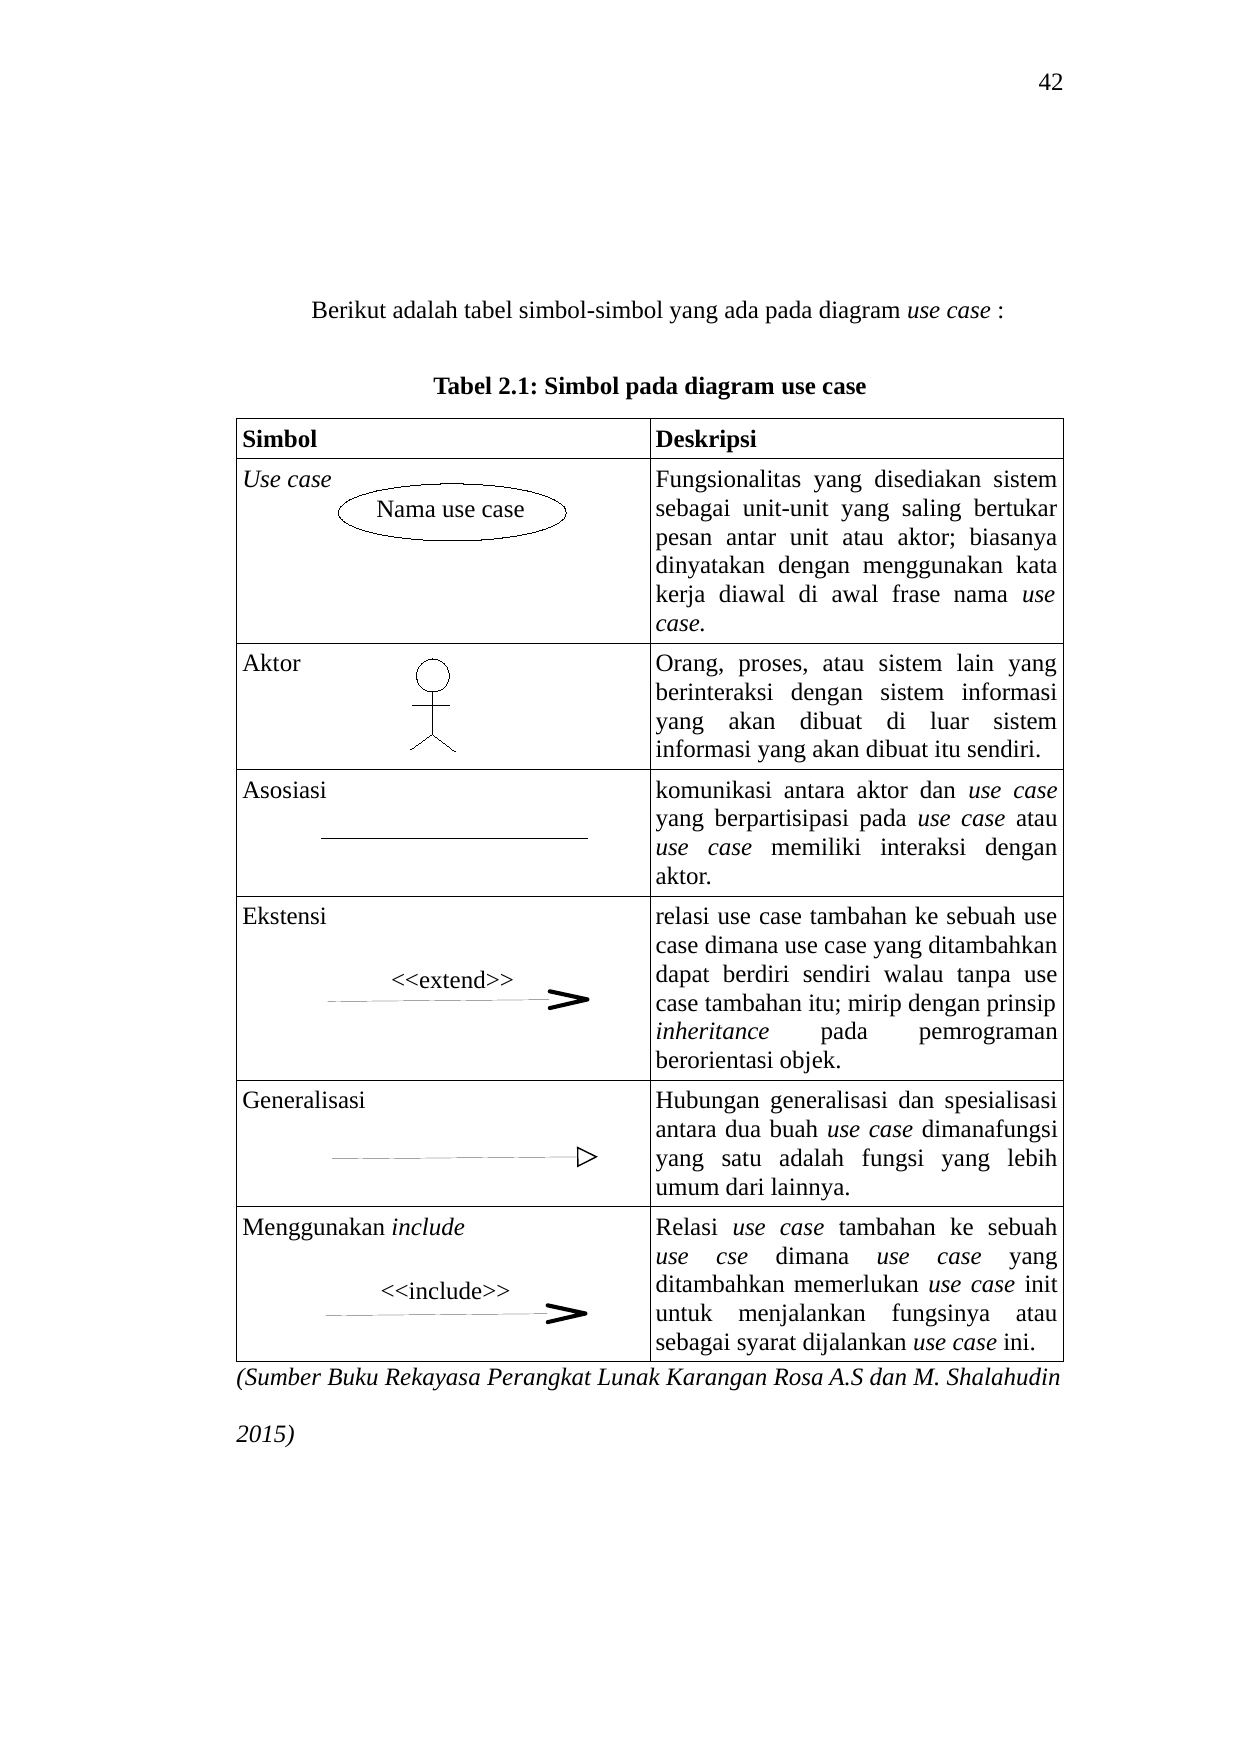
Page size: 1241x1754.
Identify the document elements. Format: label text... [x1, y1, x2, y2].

table_cell Use case [237, 459, 650, 642]
text (Sumber Buku Rekayasa Perangkat Lunak Karangan Rosa A.S dan M. Shalahudin 2015) [236, 1362, 1063, 1448]
table_cell relasi use case tambahan ke sebuah use case dimana use case yang ditambahkan dapat berdiri sendiri walau tanpa use case tambahan itu; mirip dengan prinsip inheritance pada pemrograman berorientasi objek. [651, 897, 1063, 1079]
table_cell Orang, proses, atau sistem lain yang berinteraksi dengan sistem informasi yang akan dibuat di luar sistem informasi yang akan dibuat itu sendiri. [651, 644, 1063, 769]
table_cell Relasi use case tambahan ke sebuah use cse dimana use case yang ditambahkan memerlukan use case init untuk menjalankan fungsinya atau sebagai syarat dijalankan use case ini. [651, 1207, 1063, 1361]
table_cell Deskripsi [651, 419, 1063, 458]
table_cell komunikasi antara aktor dan use case yang berpartisipasi pada use case atau use case memiliki interaksi dengan aktor. [651, 770, 1063, 896]
table_cell Simbol [237, 419, 650, 458]
table_cell Fungsionalitas yang disediakan sistem sebagai unit-unit yang saling bertukar pesan antar unit atau aktor; biasanya dinyatakan dengan menggunakan kata kerja diawal di awal frase nama use case. [651, 459, 1063, 642]
table_cell Ekstensi [237, 897, 650, 1079]
table_cell Asosiasi [237, 770, 650, 896]
table_header Tabel 2.1: Simbol pada diagram use case [236, 353, 1063, 418]
table_cell Hubungan generalisasi dan spesialisasi antara dua buah use case dimanafungsi yang satu adalah fungsi yang lebih umum dari lainnya. [651, 1081, 1063, 1206]
list Berikut adalah tabel simbol-simbol yang ada pada diagram use case : [274, 295, 1063, 324]
table_cell Generalisasi [237, 1081, 650, 1206]
table_cell Menggunakan include [237, 1207, 650, 1361]
table_cell Aktor [237, 644, 650, 769]
